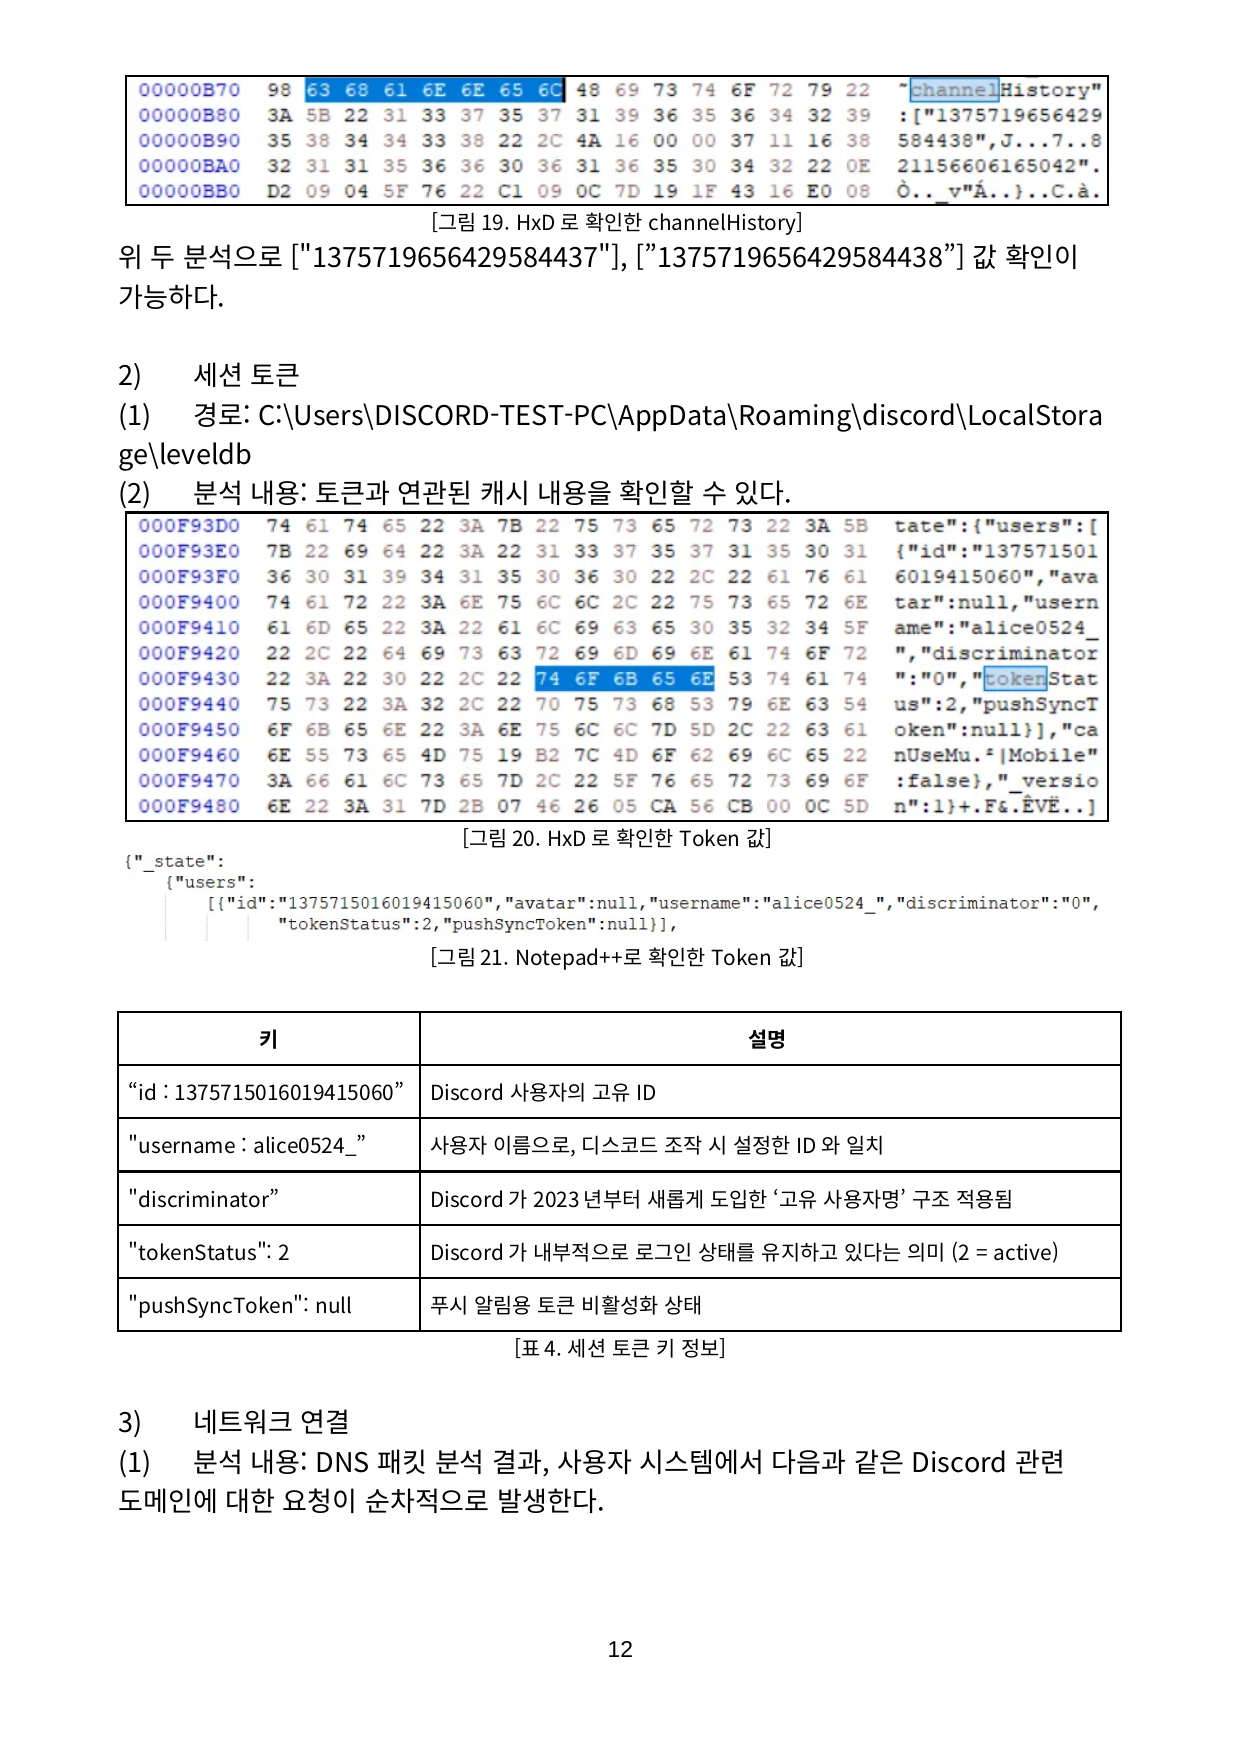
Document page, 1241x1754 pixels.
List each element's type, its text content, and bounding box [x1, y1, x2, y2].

table_cell 사용자 이름으로, 디스코드 조작 시 설정한 ID와 일치 [421, 1119, 1120, 1170]
table_header 키 [119, 1013, 419, 1064]
text [그림20. HxD로 확인한 Token 값] [118, 511, 1117, 852]
table_cell Discord가 2023년부터 새롭게 도입한 ‘고유 사용자명’ 구조 적용됨 [421, 1173, 1120, 1223]
text [표4. 세션 토큰 키 정보] [118, 1332, 1122, 1362]
list 세션 토큰 [118, 354, 1117, 393]
table_header 설명 [421, 1013, 1120, 1064]
list 분석 내용: 토큰과 연관된 캐시 내용을 확인할 수 있다. [118, 472, 1117, 511]
table_cell "pushSyncToken": null [119, 1279, 419, 1330]
table_cell "discriminator” [119, 1173, 419, 1223]
table_cell Discord가 내부적으로 로그인 상태를 유지하고 있다는 의미 (2 = active) [421, 1226, 1120, 1277]
text [그림21. Notepad++로 확인한 Token 값] [118, 942, 1117, 972]
table_cell Discord 사용자의 고유 ID [421, 1066, 1120, 1117]
text 위 두 분석으로 ["1375719656429584437"], [”1375719656429584438”] 값 확인이 가능하다. [118, 236, 1117, 315]
list 분석 내용: DNS 패킷 분석 결과, 사용자 시스템에서 다음과 같은 Discord 관련 도메인에 대한 요청이 순차적으로 발생한다. [118, 1441, 1117, 1519]
table_cell "tokenStatus": 2 [119, 1226, 419, 1277]
list 경로: C:\Users\DISCORD-TEST-PC\AppData\Roaming\discord\LocalStorage\leveldb [118, 393, 1117, 472]
table_cell "username : alice0524_” [119, 1119, 419, 1170]
list 네트워크 연결 [118, 1401, 1117, 1441]
text [그림19. HxD로 확인한 channelHistory] [118, 206, 1117, 236]
table_cell “id : 1375715016019415060” [119, 1066, 419, 1117]
table_cell 푸시 알림용 토큰 비활성화 상태 [421, 1279, 1120, 1330]
